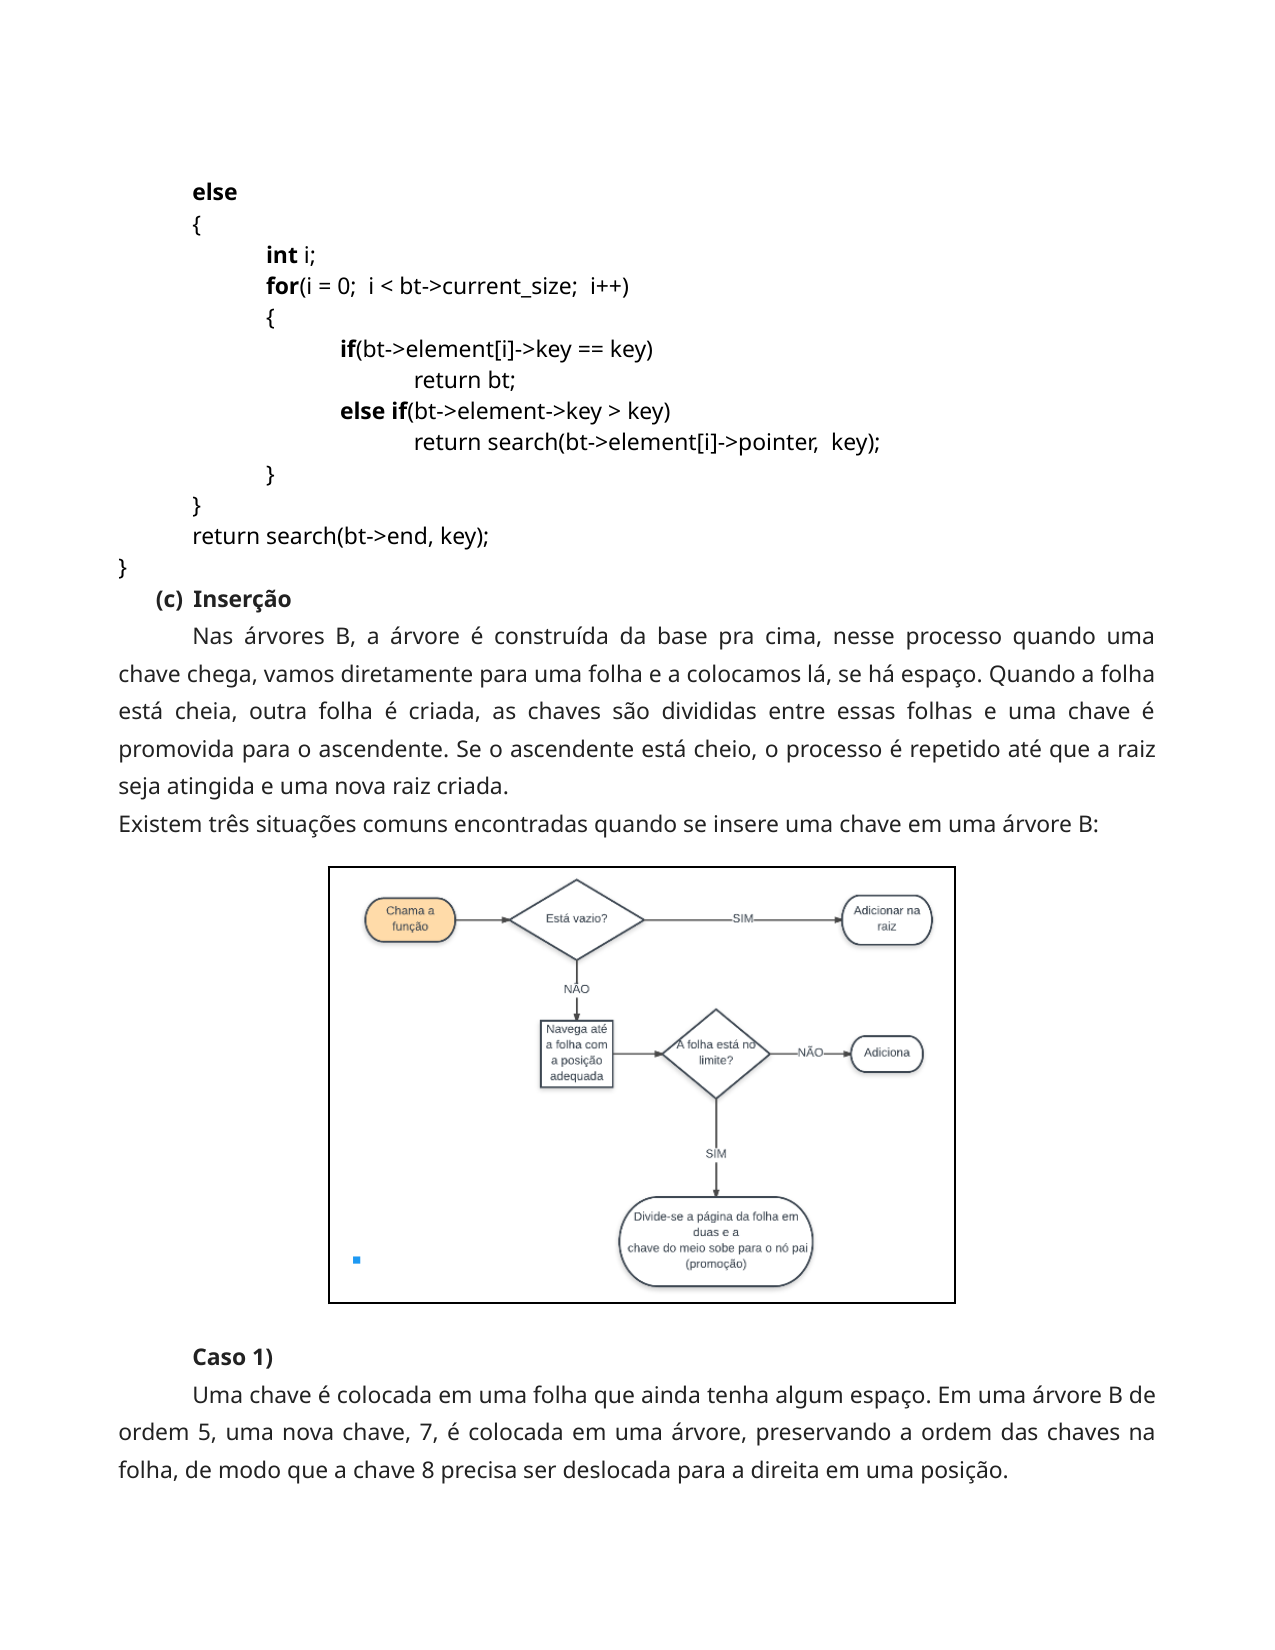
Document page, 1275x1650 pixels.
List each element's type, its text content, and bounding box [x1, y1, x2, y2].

text } [118, 489, 1157, 520]
text Uma chave é colocada em uma folha que ainda tenha algum espaço. Em uma árvore B de ordem 5, uma nova chave, 7, é colocada em uma árvore, preservando a ordem das chaves na folha, de modo que a chave 8 precisa ser deslocada para a direita em uma posição. [118, 1379, 1157, 1485]
text { [192, 208, 1157, 239]
text for(i = 0; i < bt->current_size; i++) [266, 270, 1157, 301]
text } [118, 551, 1157, 583]
text { [266, 301, 1157, 333]
text Caso 1) [118, 1341, 1157, 1372]
text Existem três situações comuns encontradas quando se insere uma chave em uma árvore B: [118, 808, 1157, 839]
text else if(bt->element->key > key) [266, 395, 1157, 426]
text int i; [266, 239, 1157, 270]
text return search(bt->element[i]->pointer, key); [266, 426, 1157, 458]
text return bt; [266, 364, 1157, 395]
text else [192, 176, 1157, 208]
text } [266, 458, 1157, 489]
text Nas árvores B, a árvore é construída da base pra cima, nesse processo quando uma chave chega, vamos diretamente para uma folha e a colocamos lá, se há espaço. Quando a folha está cheia, outra folha é criada, as chaves são divididas entre essas folhas e uma chave é promovida para o ascendente. Se o ascendente está cheio, o processo é repetido até que a raiz seja atingida e uma nova raiz criada. [118, 620, 1157, 801]
text return search(bt->end, key); [192, 520, 1157, 551]
text if(bt->element[i]->key == key) [266, 333, 1157, 364]
list Inserção [156, 583, 1157, 614]
picture [332, 871, 951, 1300]
